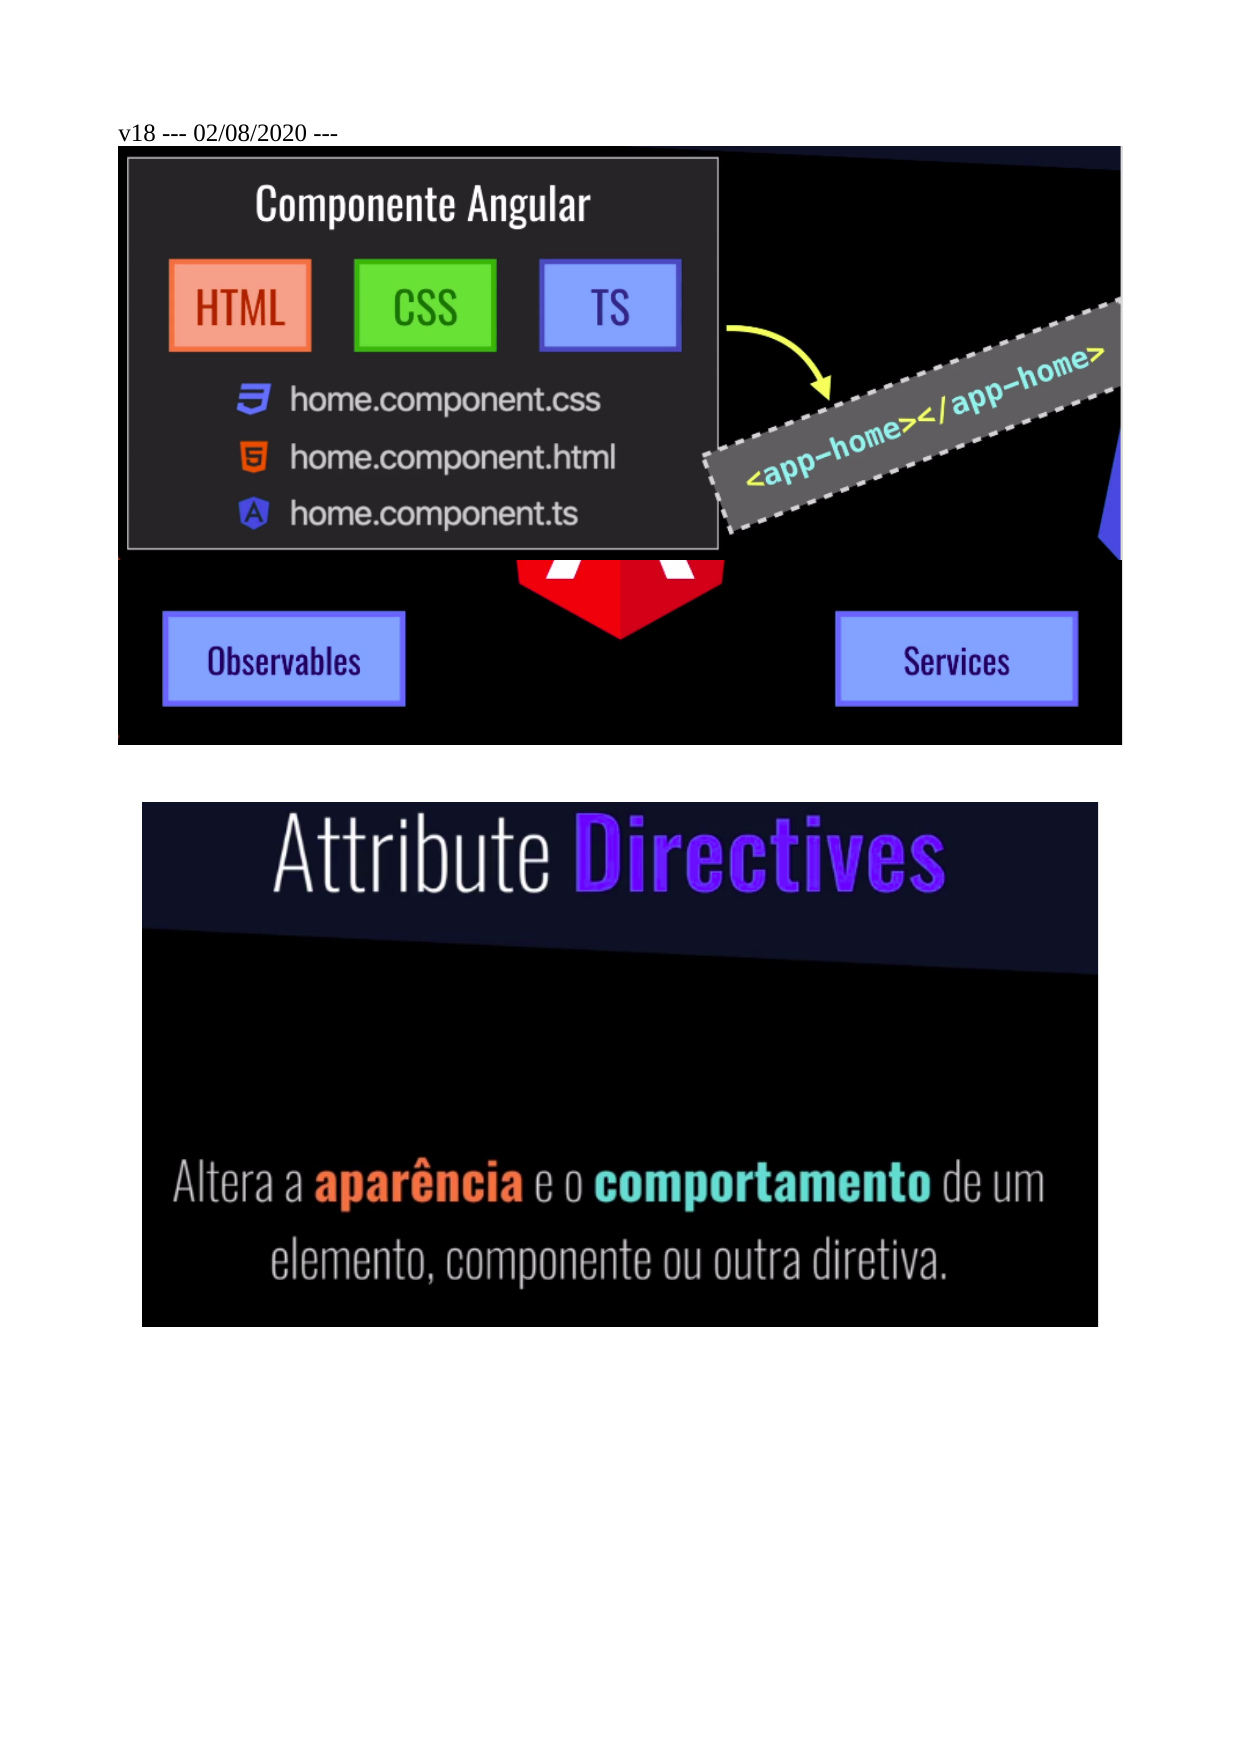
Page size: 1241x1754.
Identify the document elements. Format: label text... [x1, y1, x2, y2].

picture [142, 802, 1099, 1327]
picture [118, 146, 1123, 745]
text v18 --- 02/08/2020 --- [118, 118, 1122, 146]
